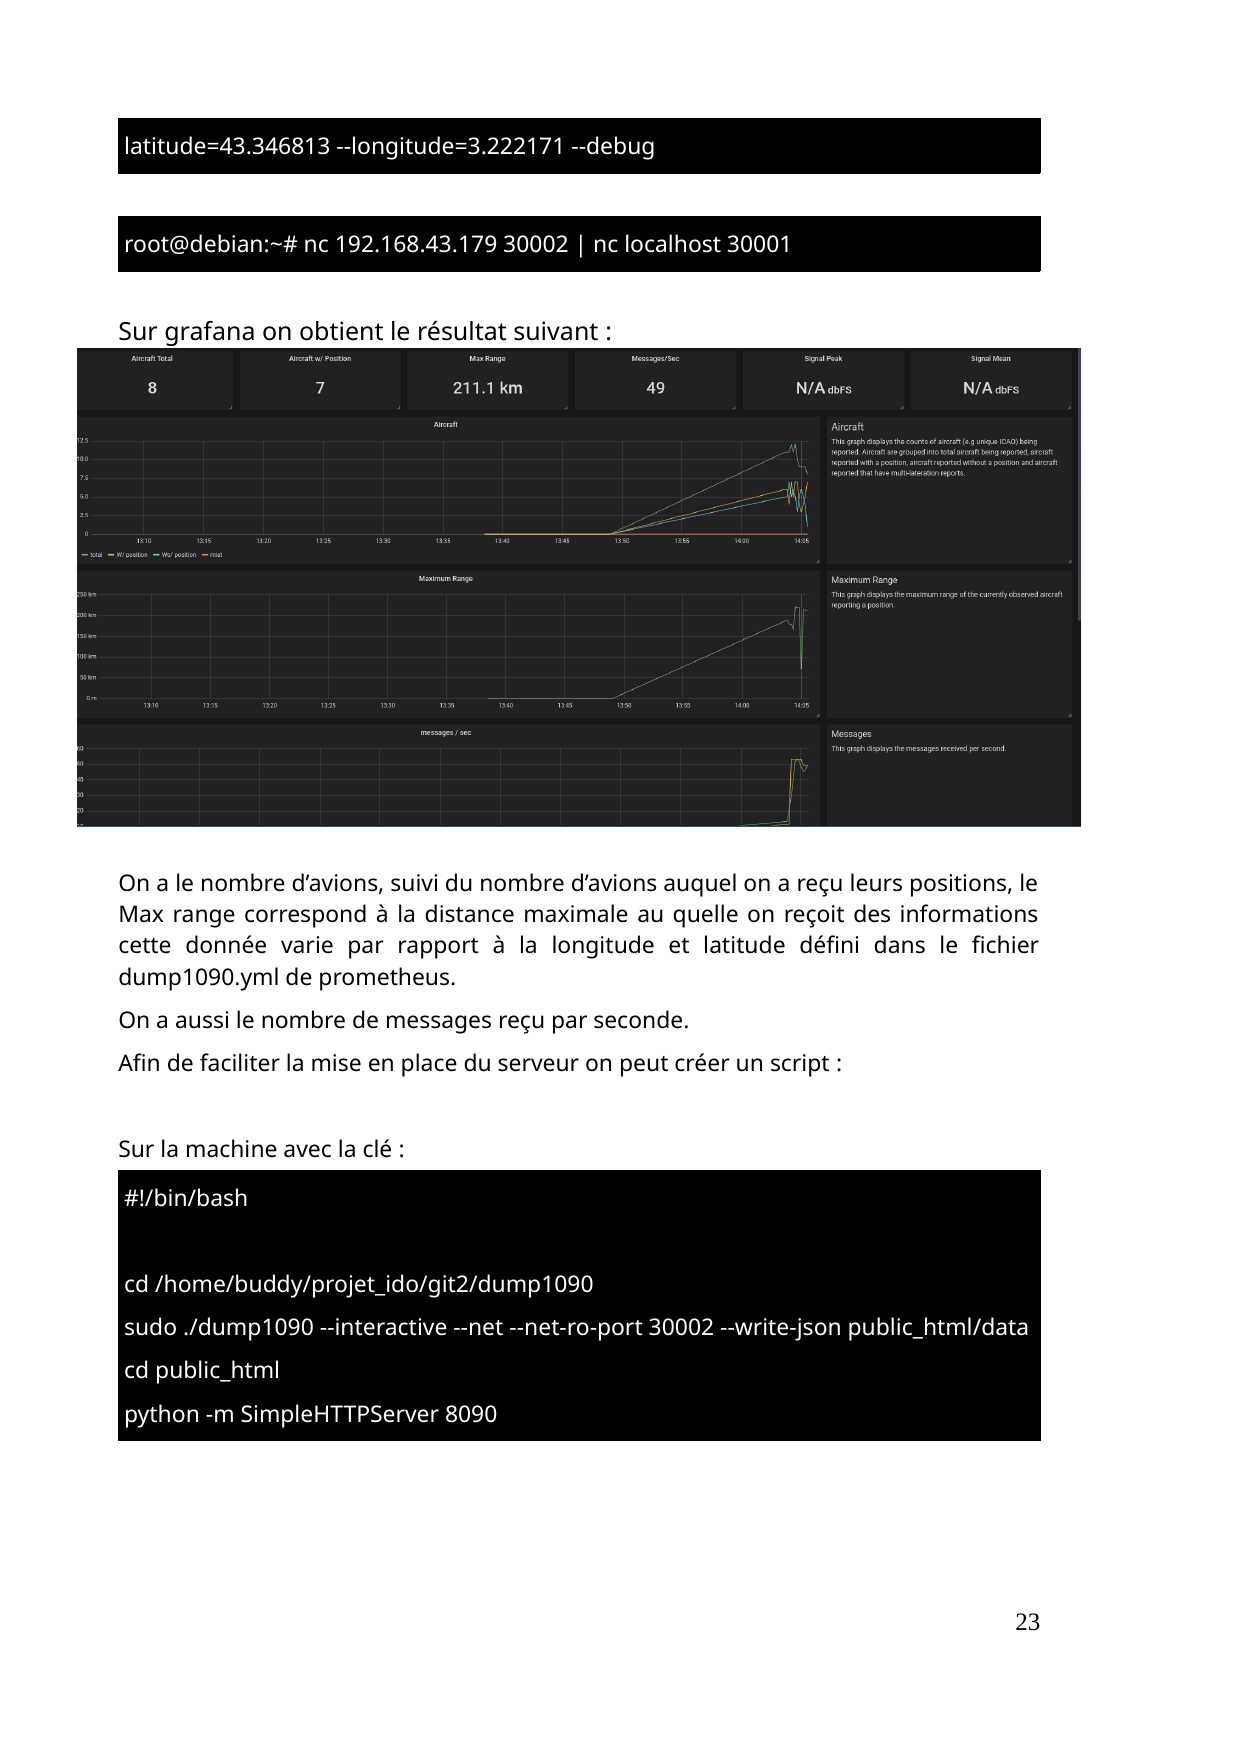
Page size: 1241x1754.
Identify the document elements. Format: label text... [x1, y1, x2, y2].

text Afin de faciliter la mise en place du serveur on peut créer un script : [118, 1047, 1040, 1078]
text On a le nombre d’avions, suivi du nombre d’avions auquel on a reçu leurs positions, le Max range correspond à la distance maximale au quelle on reçoit des informations cette donnée varie par rapport à la longitude et latitude défini dans le fichier dump1090.yml de prometheus. [118, 867, 1040, 992]
text Sur grafana on obtient le résultat suivant : [118, 314, 1040, 348]
text Sur la machine avec la clé : [118, 1133, 1040, 1164]
table_header root@debian:~# nc 192.168.43.179 30002 | nc localhost 30001 [119, 217, 1040, 271]
table_header --latitude=43.346813 --longitude=3.222171 --debug [119, 119, 1040, 173]
picture [77, 348, 1082, 827]
text On a aussi le nombre de messages reçu par seconde. [118, 1003, 1040, 1035]
table_header #!/bin/bash cd /home/buddy/projet_ido/git2/dump1090 sudo ./dump1090 --interactive --net --net-ro-port 30002 --write-json public_html/data cd public_html python -m SimpleHTTPServer 8090 [119, 1171, 1040, 1440]
